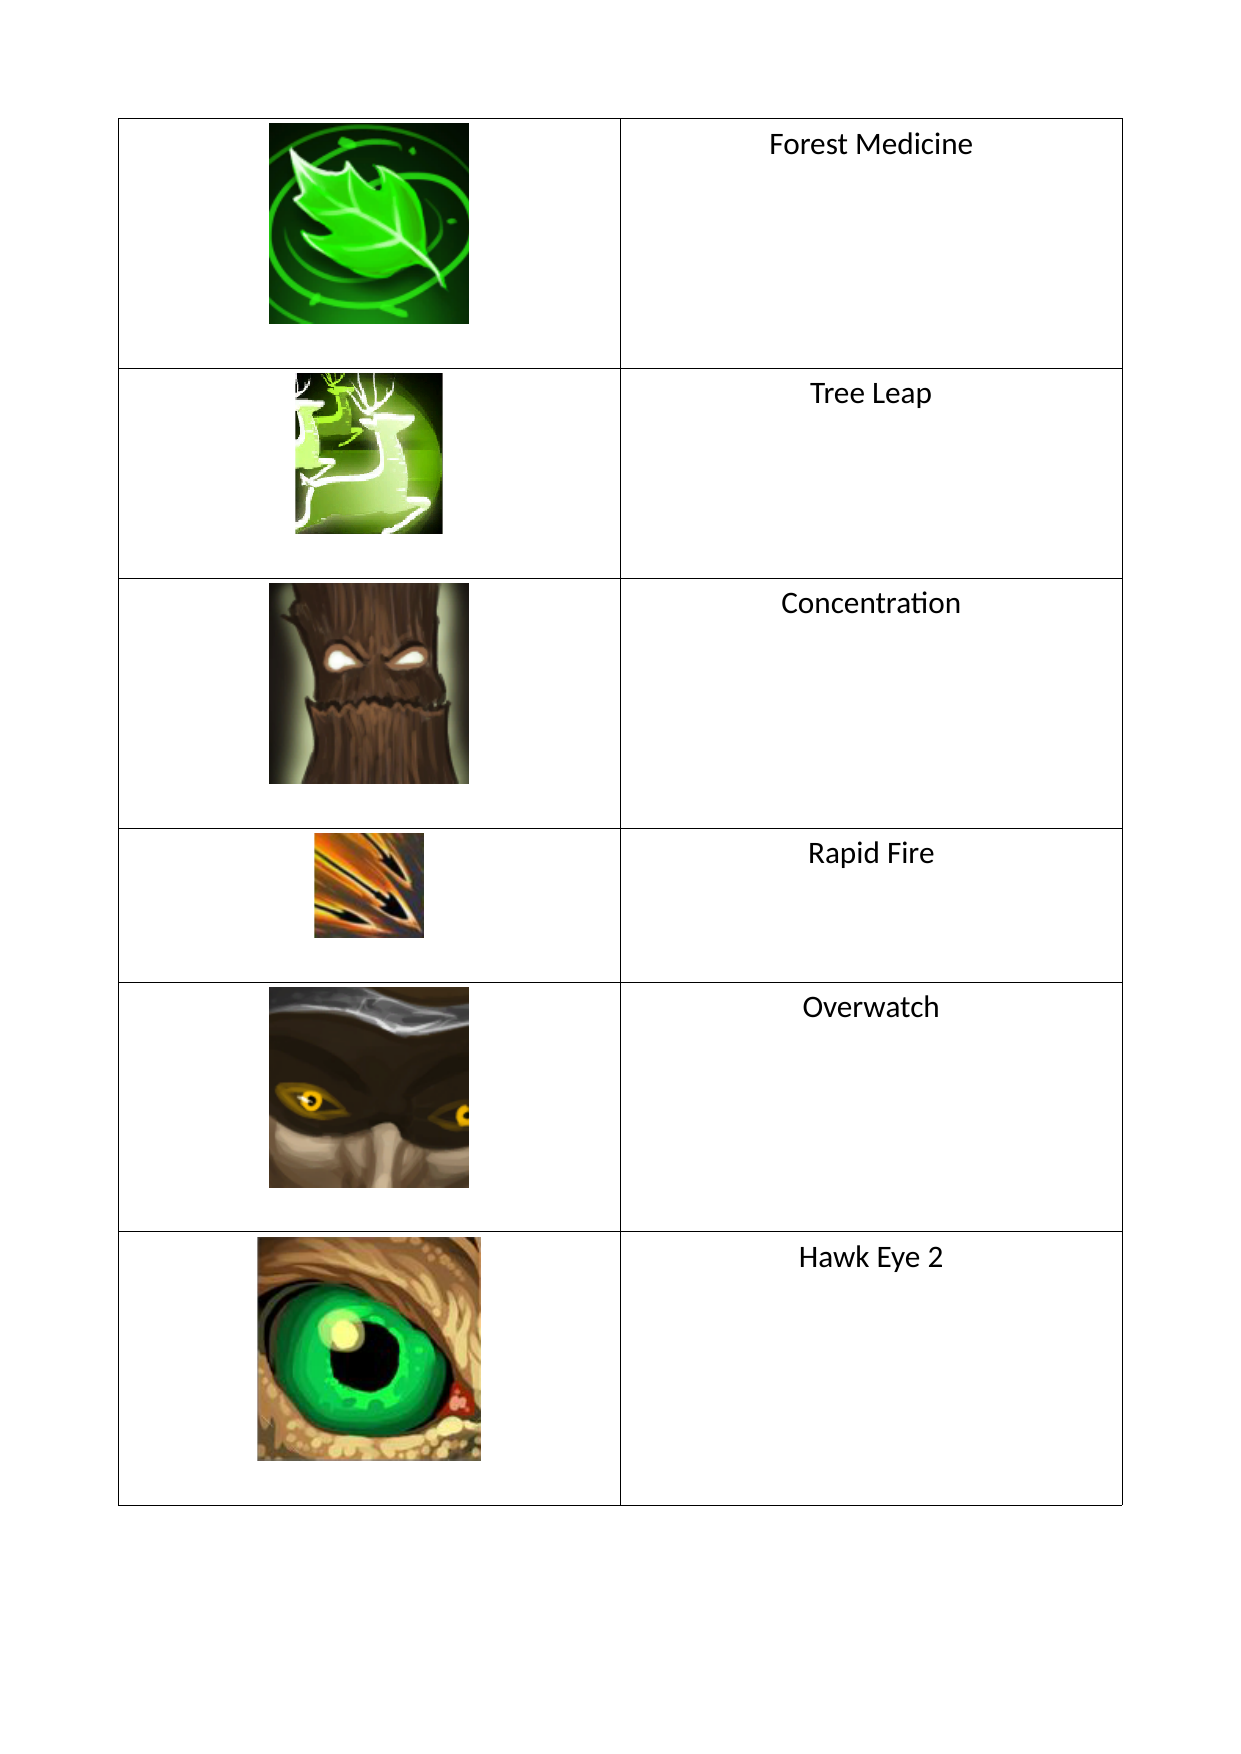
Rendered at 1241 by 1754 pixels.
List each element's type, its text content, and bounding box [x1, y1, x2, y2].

table_cell [119, 369, 620, 578]
picture [257, 1237, 481, 1461]
table_cell [119, 1232, 620, 1504]
table_cell Forest Medicine [621, 119, 1122, 368]
table_cell Tree Leap [621, 369, 1122, 578]
table_cell [469, 584, 620, 783]
table_cell [119, 584, 269, 783]
table_cell [119, 983, 620, 1231]
picture [314, 833, 424, 938]
picture [269, 987, 469, 1188]
picture [295, 373, 443, 534]
table_cell [119, 784, 620, 827]
table_cell [119, 829, 620, 982]
table_cell Concentration [621, 579, 1122, 827]
table_cell Rapid Fire [621, 829, 1122, 982]
table_cell Hawk Eye 2 [621, 1232, 1122, 1504]
table_cell Overwatch [621, 983, 1122, 1231]
table_cell [119, 119, 620, 368]
picture [269, 583, 469, 784]
table_cell [119, 579, 620, 583]
picture [269, 123, 469, 324]
